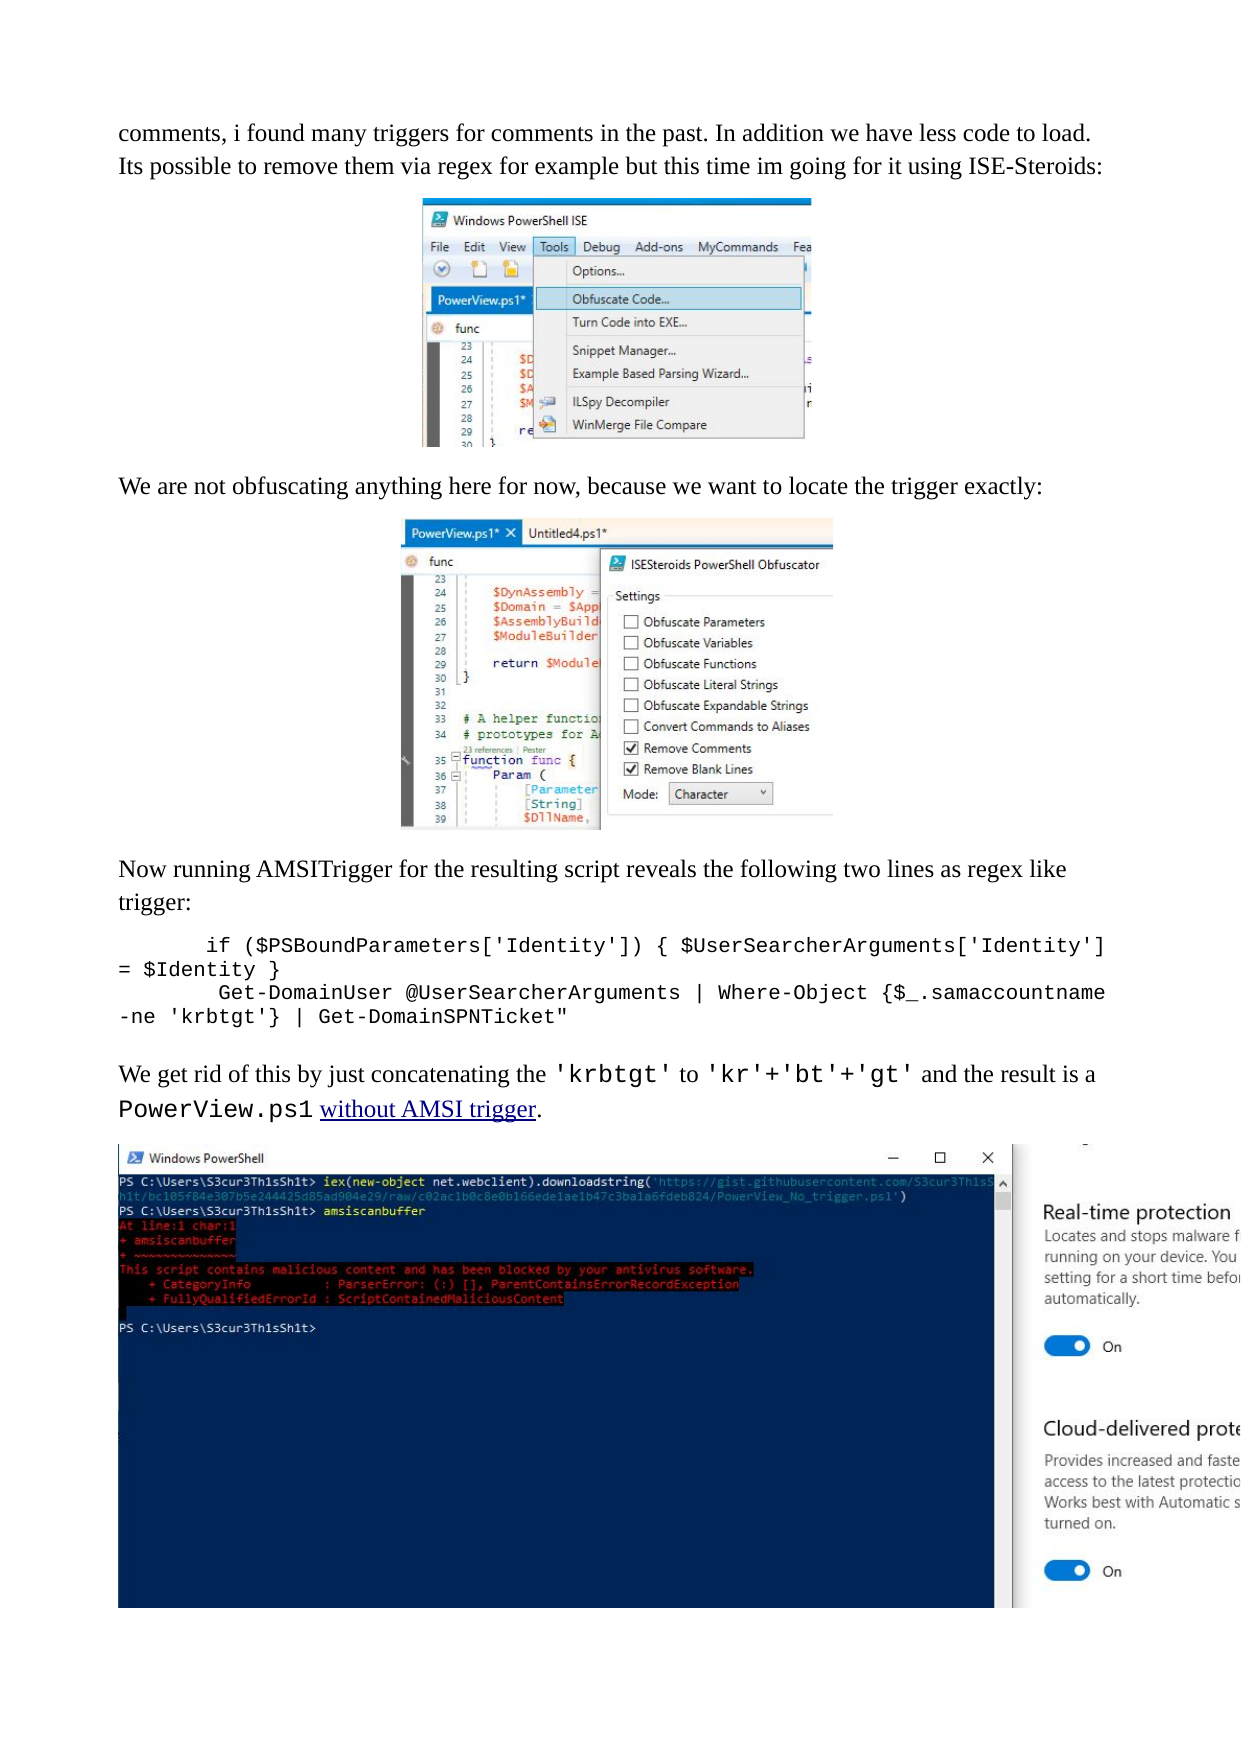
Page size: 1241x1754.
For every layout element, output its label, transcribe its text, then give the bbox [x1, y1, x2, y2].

picture [118, 1144, 1241, 1608]
text Now running AMSITrigger for the resulting script reveals the following two lines as regex like trigger: [118, 854, 1122, 916]
text We get rid of this by just concatenating the 'krbtgt' to 'kr'+'bt'+'gt' and the result is a PowerView.ps1 without AMSI trigger. [118, 1059, 1122, 1125]
picture [422, 201, 812, 447]
text We are not obfuscating anything here for now, because we want to locate the trigger exactly: [118, 471, 1122, 500]
picture [400, 518, 834, 830]
text Get-DomainUser @UserSearcherArguments | Where-Object {$_.samaccountname -ne 'krbtgt'} | Get-DomainSPNTicket" [118, 982, 1122, 1029]
text if ($PSBoundParameters['Identity']) { $UserSearcherArguments['Identity'] = $Identity } [118, 935, 1122, 982]
text comments, i found many triggers for comments in the past. In addition we have less code to load. Its possible to remove them via regex for example but this time im going for it using ISE-Steroids: [118, 118, 1122, 180]
